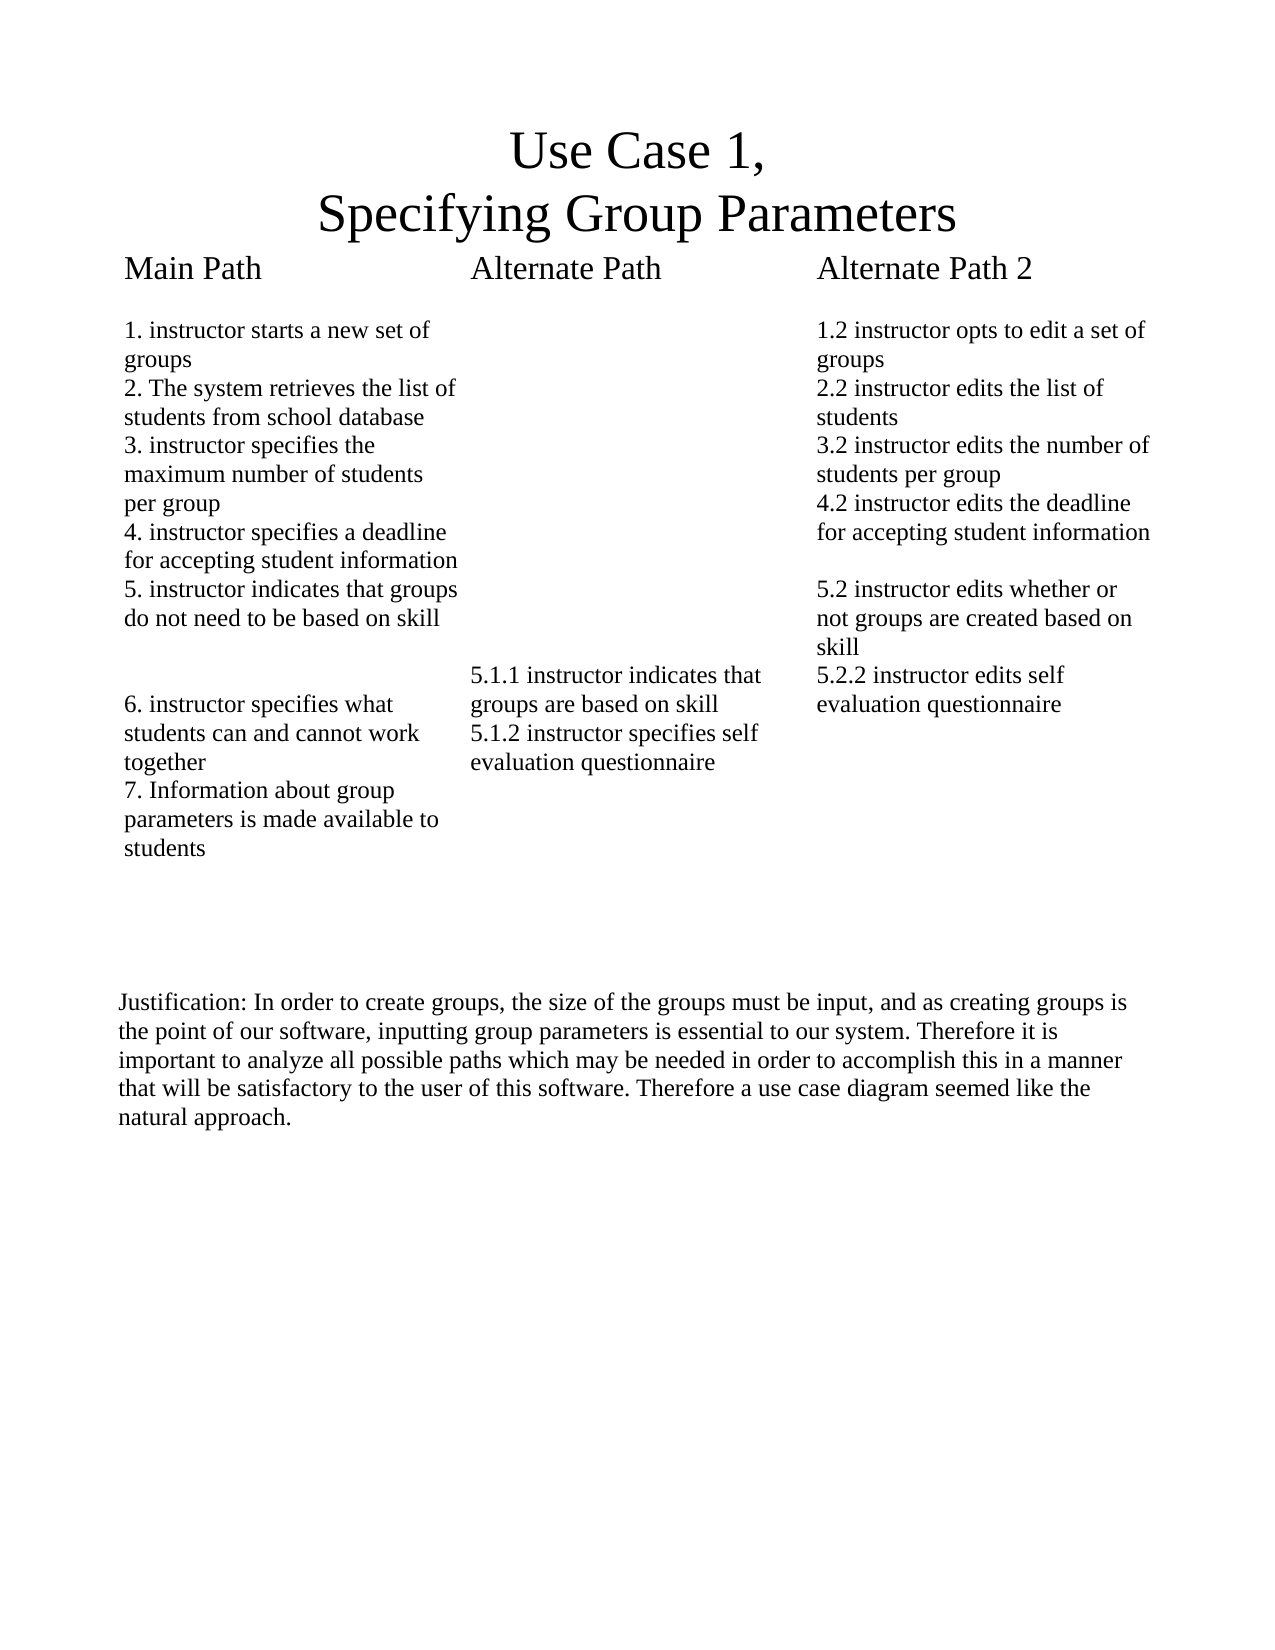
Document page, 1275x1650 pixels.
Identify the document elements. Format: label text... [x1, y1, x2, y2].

text Specifying Group Parameters [118, 180, 1157, 243]
text Justification: In order to create groups, the size of the groups must be input, and as creating groups is the point of our software, inputting group parameters is essential to our system. Therefore it is important to analyze all possible paths which may be needed in order to accomplish this in a manner that will be satisfactory to the user of this software. Therefore a use case diagram seemed like the natural approach. [118, 987, 1157, 1131]
table_header Alternate Path 2 1.2 instructor opts to edit a set of groups 2.2 instructor edits the list of students 3.2 instructor edits the number of students per group 4.2 instructor edits the deadline for accepting student information 5.2 instructor edits whether or not groups are created based on skill 5.2.2 instructor edits self evaluation questionnaire [811, 243, 1157, 958]
text Use Case 1, [118, 118, 1157, 180]
table_header Main Path 1. instructor starts a new set of groups 2. The system retrieves the list of students from school database 3. instructor specifies the maximum number of students per group 4. instructor specifies a deadline for accepting student information 5. instructor indicates that groups do not need to be based on skill 6. instructor specifies what students can and cannot work together 7. Information about group parameters is made available to students [118, 243, 464, 958]
table_header Alternate Path 5.1.1 instructor indicates that groups are based on skill 5.1.2 instructor specifies self evaluation questionnaire [464, 243, 811, 958]
